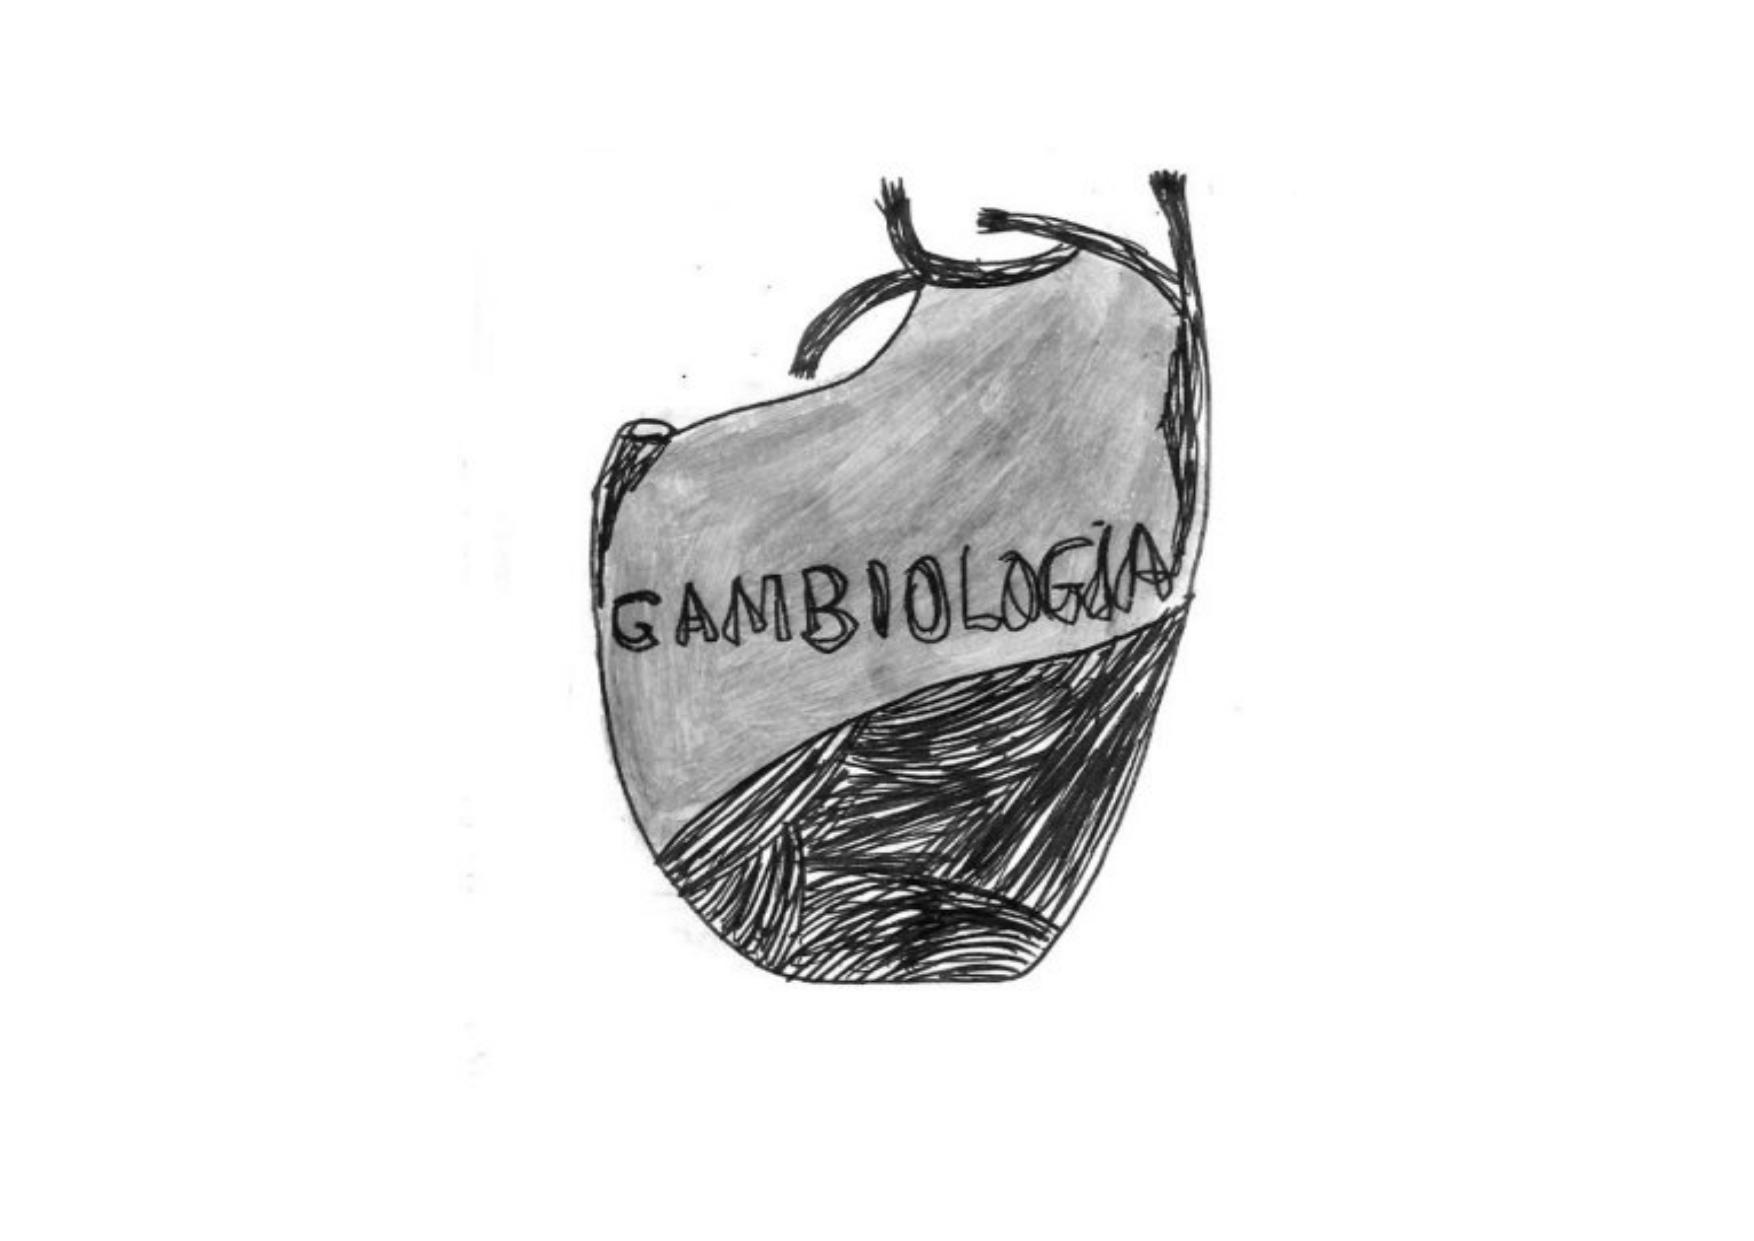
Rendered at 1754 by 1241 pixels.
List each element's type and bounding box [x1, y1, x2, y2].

picture [457, 147, 1297, 1121]
